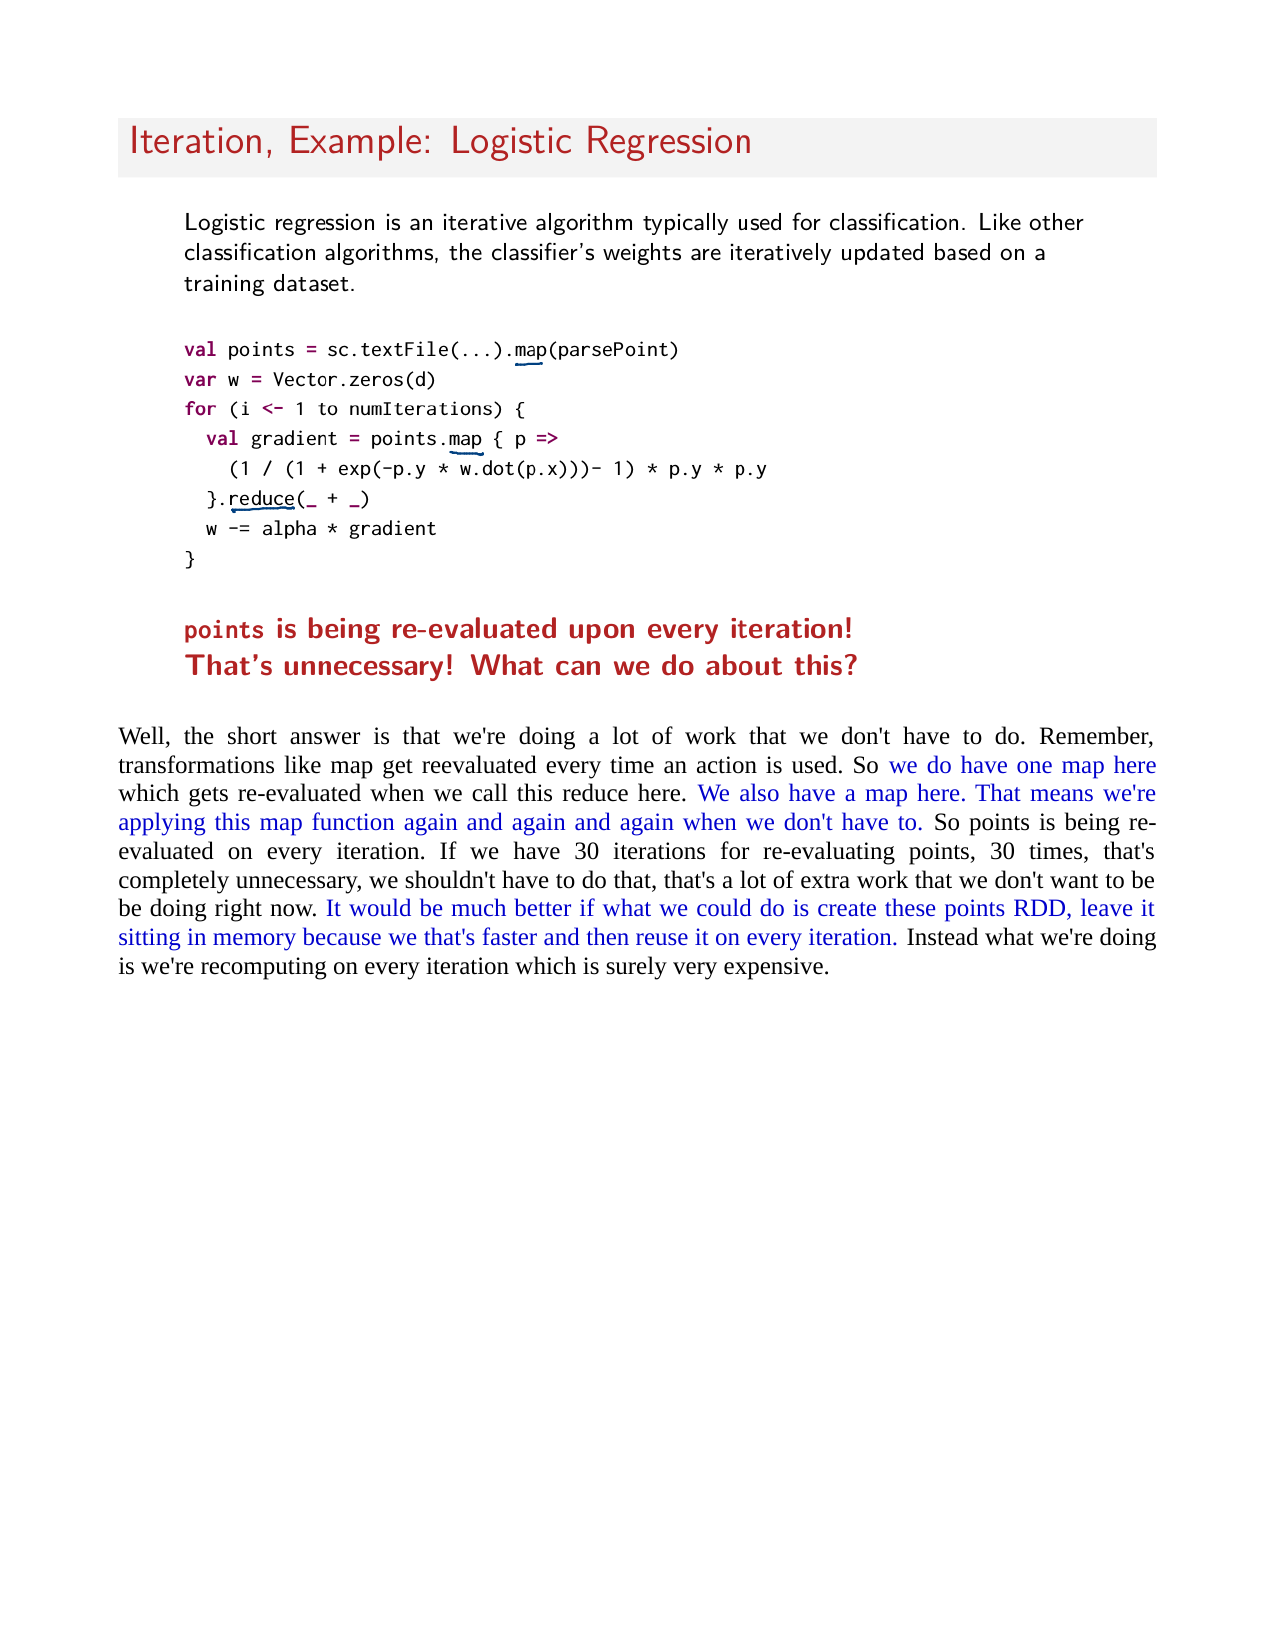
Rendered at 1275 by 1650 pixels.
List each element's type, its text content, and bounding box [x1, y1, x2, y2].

picture [118, 118, 1157, 693]
text Well, the short answer is that we're doing a lot of work that we don't have to do. Remember, transformations like map get reevaluated every time an action is used. So we do have one map here which gets re-evaluated when we call this reduce here. We also have a map here. That means we're applying this map function again and again and again when we don't have to. So points is being re-evaluated on every iteration. If we have 30 iterations for re-evaluating points, 30 times, that's completely unnecessary, we shouldn't have to do that, that's a lot of extra work that we don't want to be be doing right now. It would be much better if what we could do is create these points RDD, leave it sitting in memory because we that's faster and then reuse it on every iteration. Instead what we're doing is we're recomputing on every iteration which is surely very expensive. [118, 721, 1157, 980]
